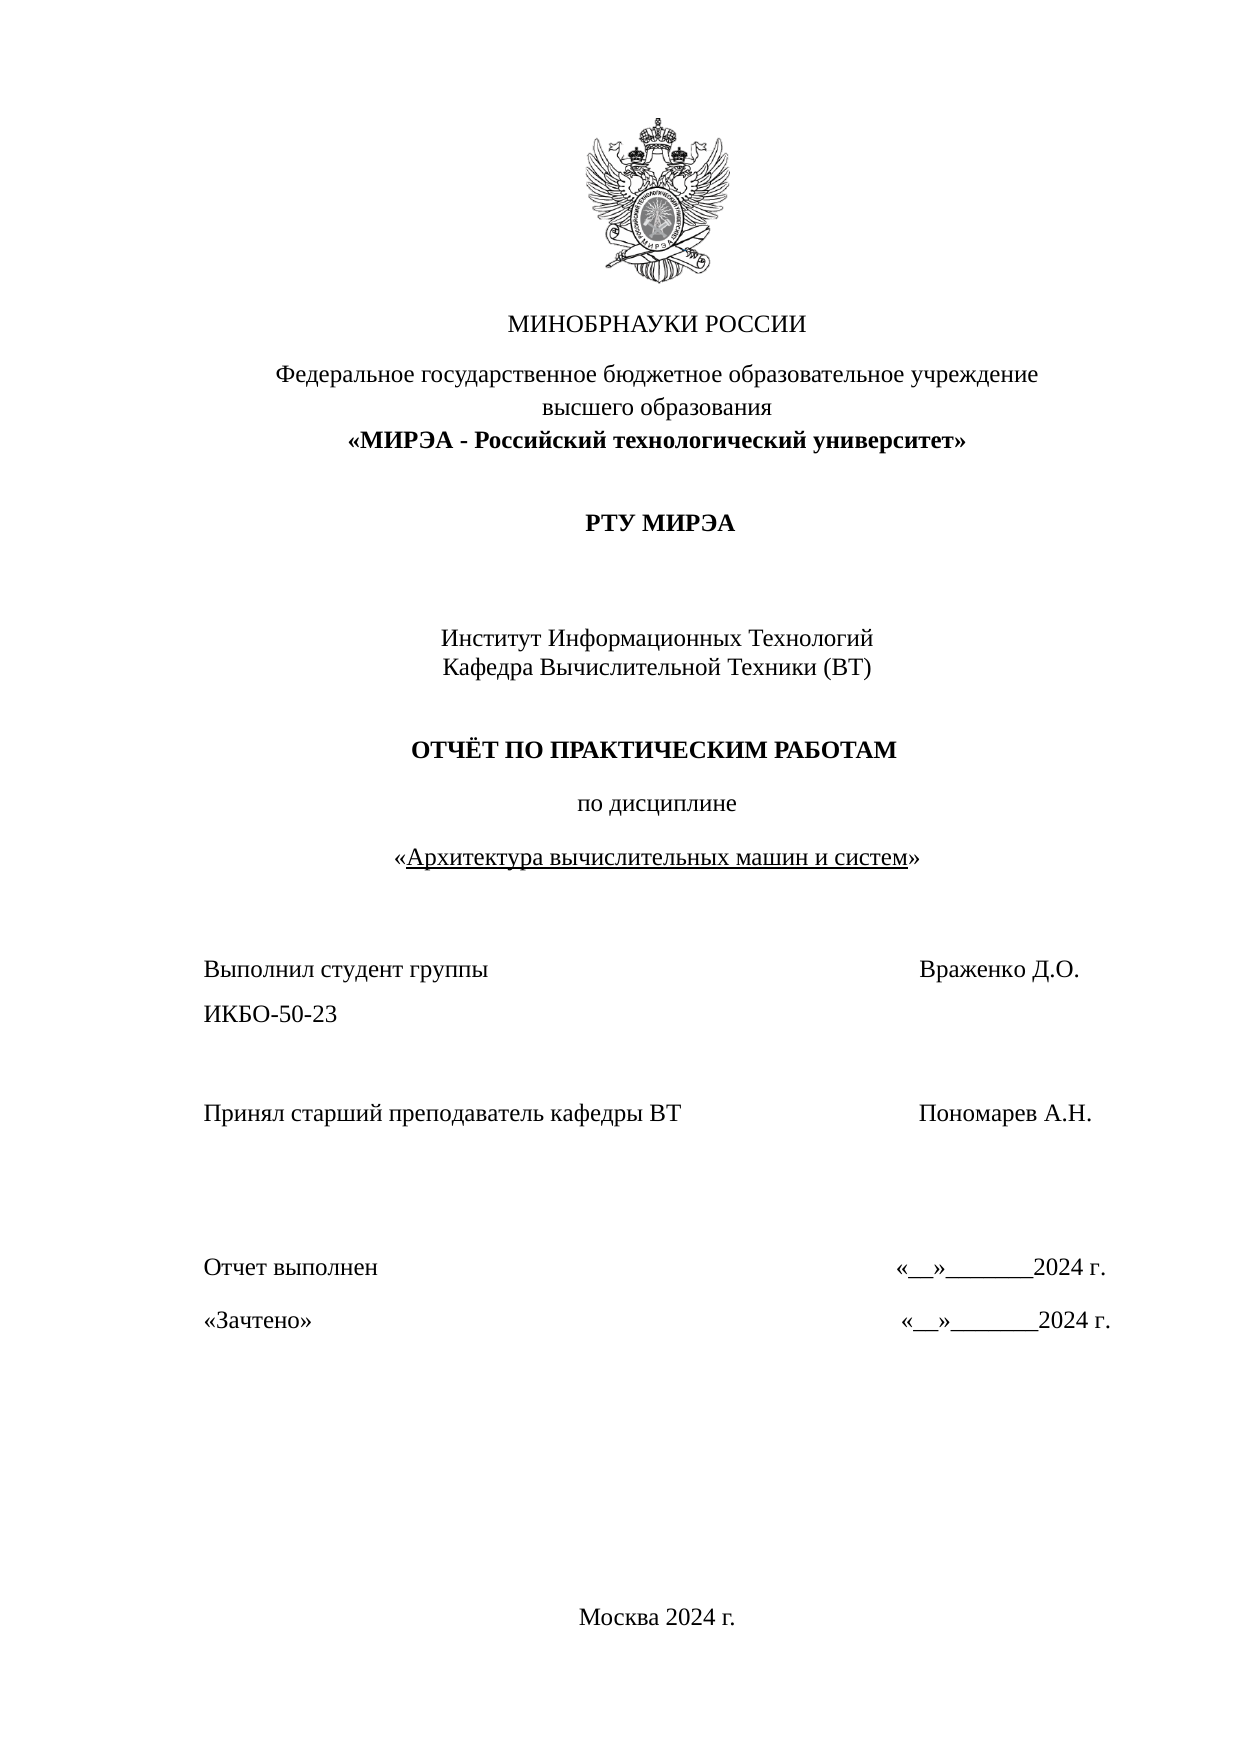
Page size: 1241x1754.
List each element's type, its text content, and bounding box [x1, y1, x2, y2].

table_header Выполнил студент группы ИКБО-50-23 [118, 954, 714, 1044]
table_header Враженко Д.О. [715, 954, 1122, 1044]
table_cell «__»_______2024 г. [715, 1305, 1122, 1359]
table_cell Отчет выполнен [118, 1198, 714, 1305]
table_cell «__»_______2024 г. [715, 1198, 1122, 1305]
picture [584, 118, 730, 284]
table_cell Принял старший преподаватель кафедры ВТ [118, 1045, 714, 1198]
text ОТЧЁТ ПО ПРАКТИЧЕСКИМ РАБОТАМ [118, 735, 1122, 763]
text Кафедра Вычислительной Техники (ВТ) [118, 652, 1122, 681]
table_cell МИНОБРНАУКИ РОССИИ [120, 310, 1120, 359]
text Институт Информационных Технологий [118, 623, 1122, 652]
text по дисциплине [118, 788, 1122, 817]
table_header [120, 118, 1120, 309]
table_cell Федеральное государственное бюджетное образовательное учреждение высшего образования «МИРЭА - Российский технологический университет» РТУ МИРЭА [120, 359, 1120, 623]
table_cell «Зачтено» [118, 1305, 714, 1359]
text Москва 2024 г. [118, 1602, 1122, 1630]
text «Архитектура вычислительных машин и систем» [118, 842, 1122, 871]
table_cell Пономарев А.Н. [715, 1045, 1122, 1198]
